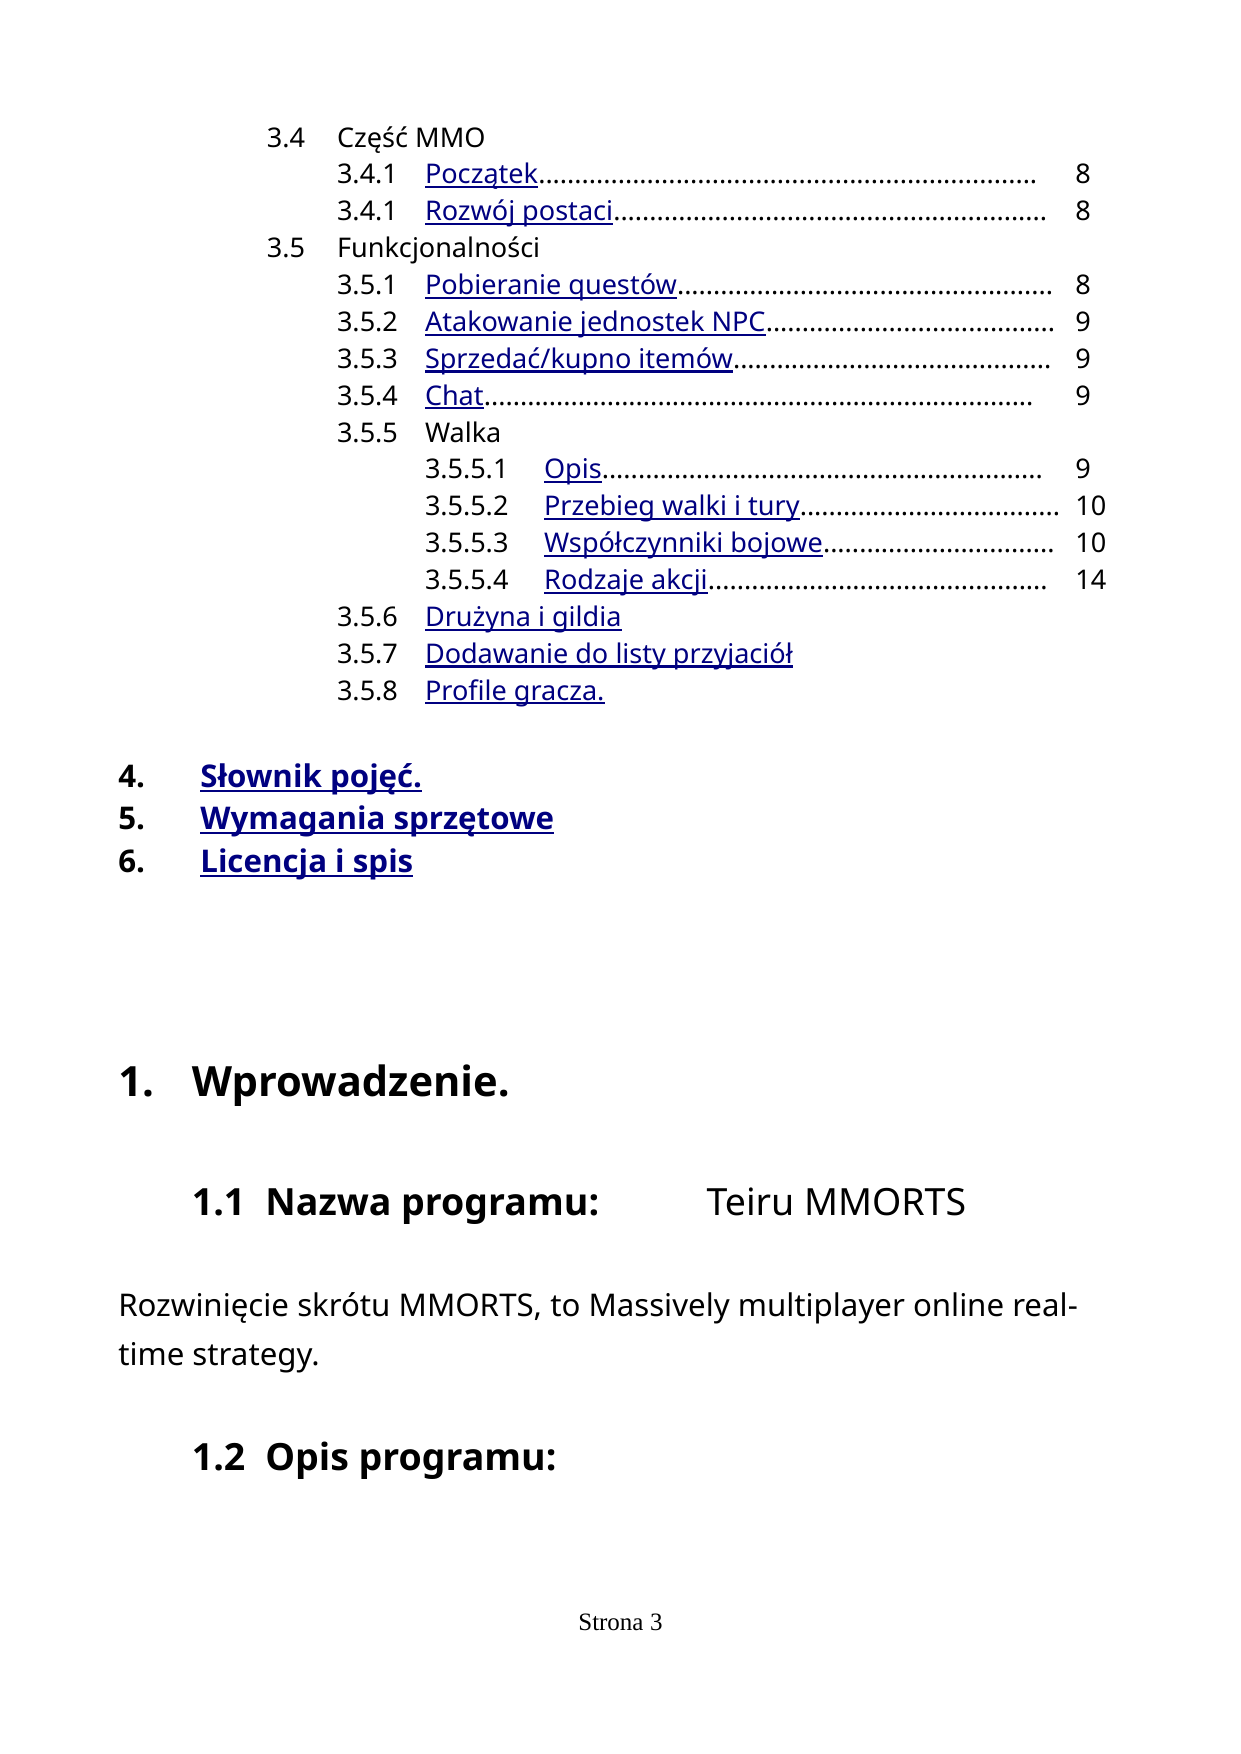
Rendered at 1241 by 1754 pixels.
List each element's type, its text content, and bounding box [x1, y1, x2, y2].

text 3.5.3 Sprzedać/kupno itemów............................................ 9 3.5.4 Chat............................................................................ 9 [118, 339, 1122, 413]
text 4. Słownik pojęć. [118, 753, 1122, 796]
text 3.4 Część MMO [118, 118, 1122, 155]
text 3.5.8 Profile gracza. [118, 671, 1122, 753]
text 1.2 Opis programu: [118, 1430, 1122, 1481]
text 3.5.5 Walka [118, 413, 1122, 450]
text 6. Licencja i spis [118, 839, 1122, 881]
text 1. Wprowadzenie. [118, 1052, 1122, 1108]
text Rozwinięcie skrótu MMORTS, to Massively multiplayer online real-time strategy. [118, 1234, 1122, 1375]
text 3.4.1 Początek..................................................................... 8 [118, 155, 1122, 192]
text 3.5 Funkcjonalności 3.5.1 Pobieranie questów.................................................... 8 3.5.2 Atakowanie jednostek NPC........................................ 9 [118, 229, 1122, 339]
text 3.4.1 Rozwój postaci............................................................ 8 [118, 192, 1122, 229]
text 3.5.6 Drużyna i gildia 3.5.7 Dodawanie do listy przyjaciół [118, 597, 1122, 671]
text 3.5.5.1 Opis............................................................. 9 3.5.5.2 Przebieg walki i tury.................................... 10 3.5.5.3 Współczynniki bojowe................................ 10 3.5.5.4 Rodzaje akcji............................................... 14 [118, 450, 1122, 597]
text 1.1 Nazwa programu: Teiru MMORTS [118, 1176, 1122, 1227]
text 5. Wymagania sprzętowe [118, 796, 1122, 839]
